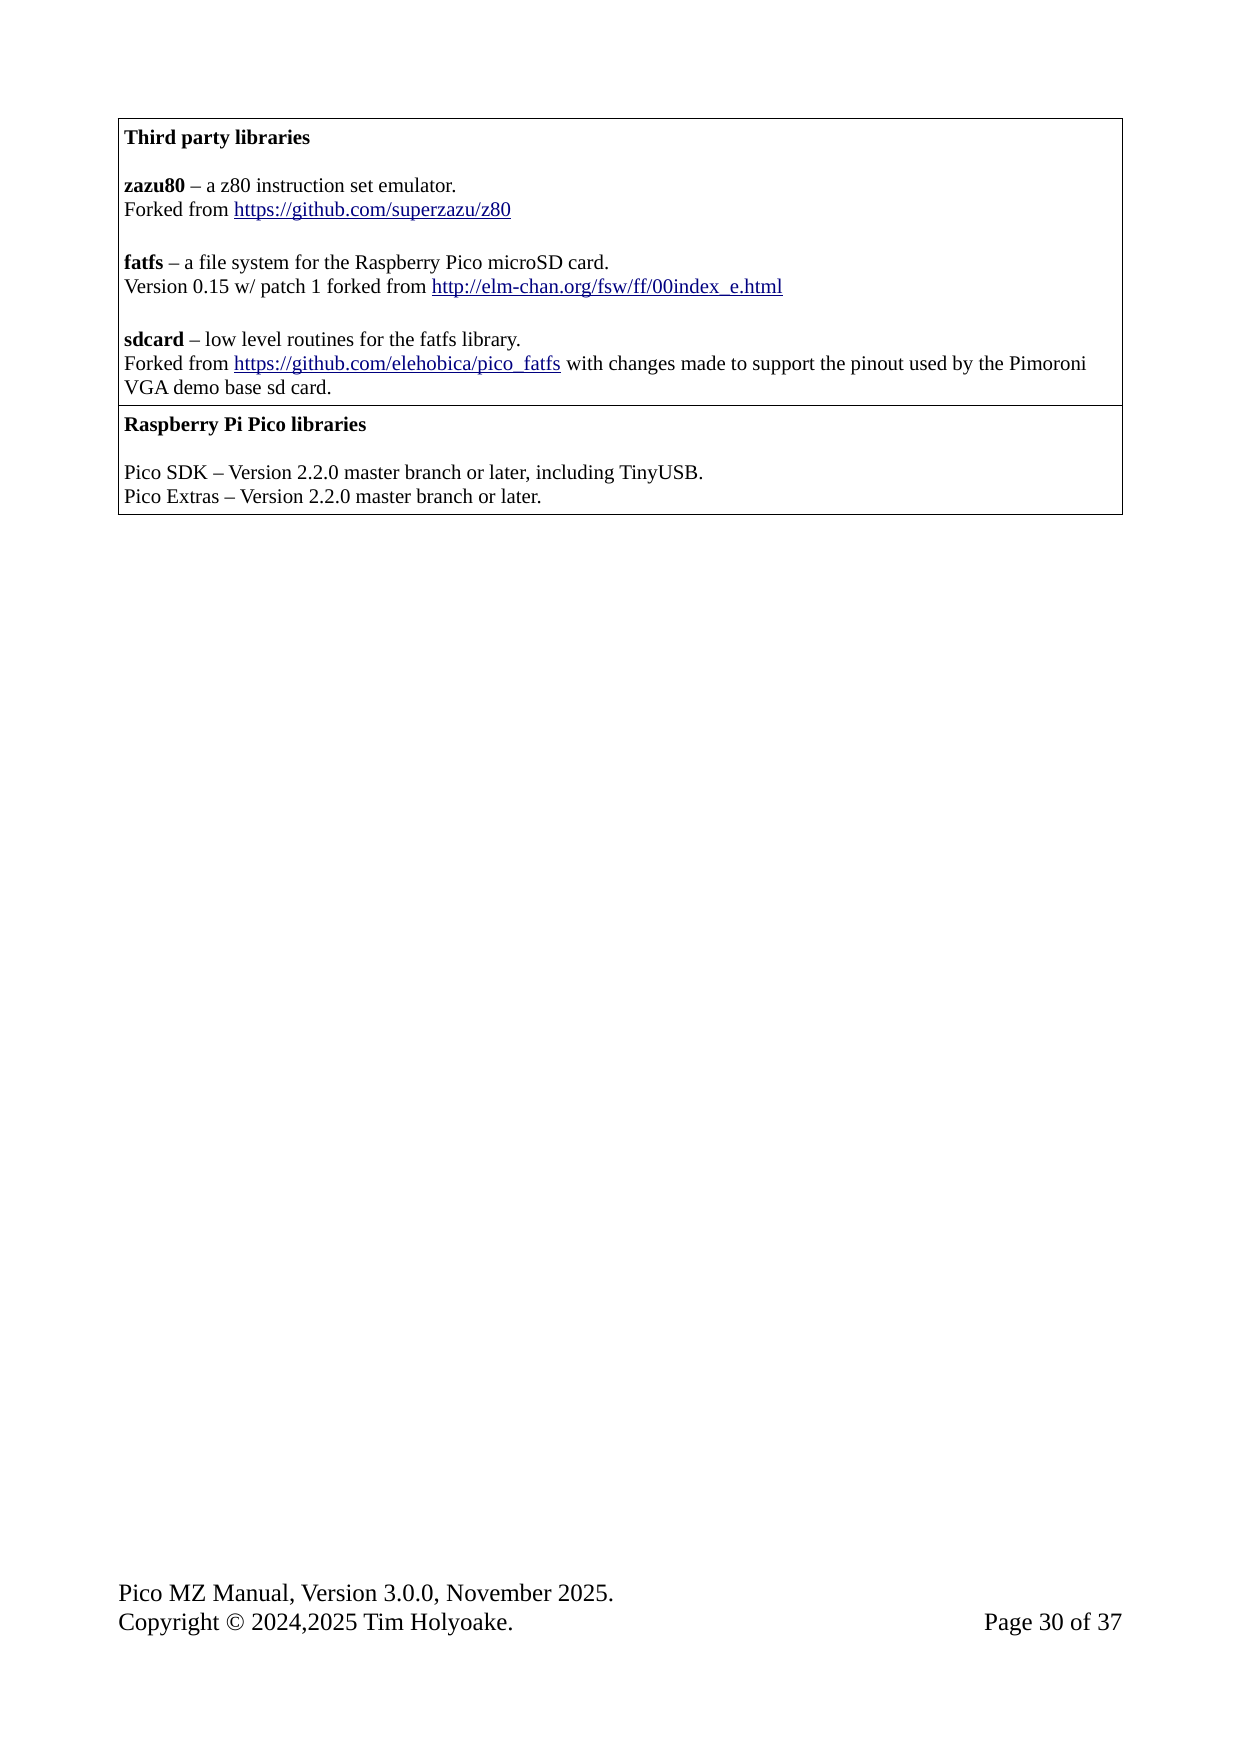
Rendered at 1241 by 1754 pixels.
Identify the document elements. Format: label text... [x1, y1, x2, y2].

table_cell Raspberry Pi Pico libraries Pico SDK – Version 2.2.0 master branch or later, including TinyUSB. Pico Extras – Version 2.2.0 master branch or later. [119, 406, 1122, 513]
table_cell Third party libraries zazu80 – a z80 instruction set emulator. Forked from https://github.com/superzazu/z80 fatfs – a file system for the Raspberry Pico microSD card. Version 0.15 w/ patch 1 forked from http://elm-chan.org/fsw/ff/00index_e.html sdcard – low level routines for the fatfs library. Forked from https://github.com/elehobica/pico_fatfs with changes made to support the pinout used by the Pimoroni VGA demo base sd card. [119, 119, 1122, 405]
